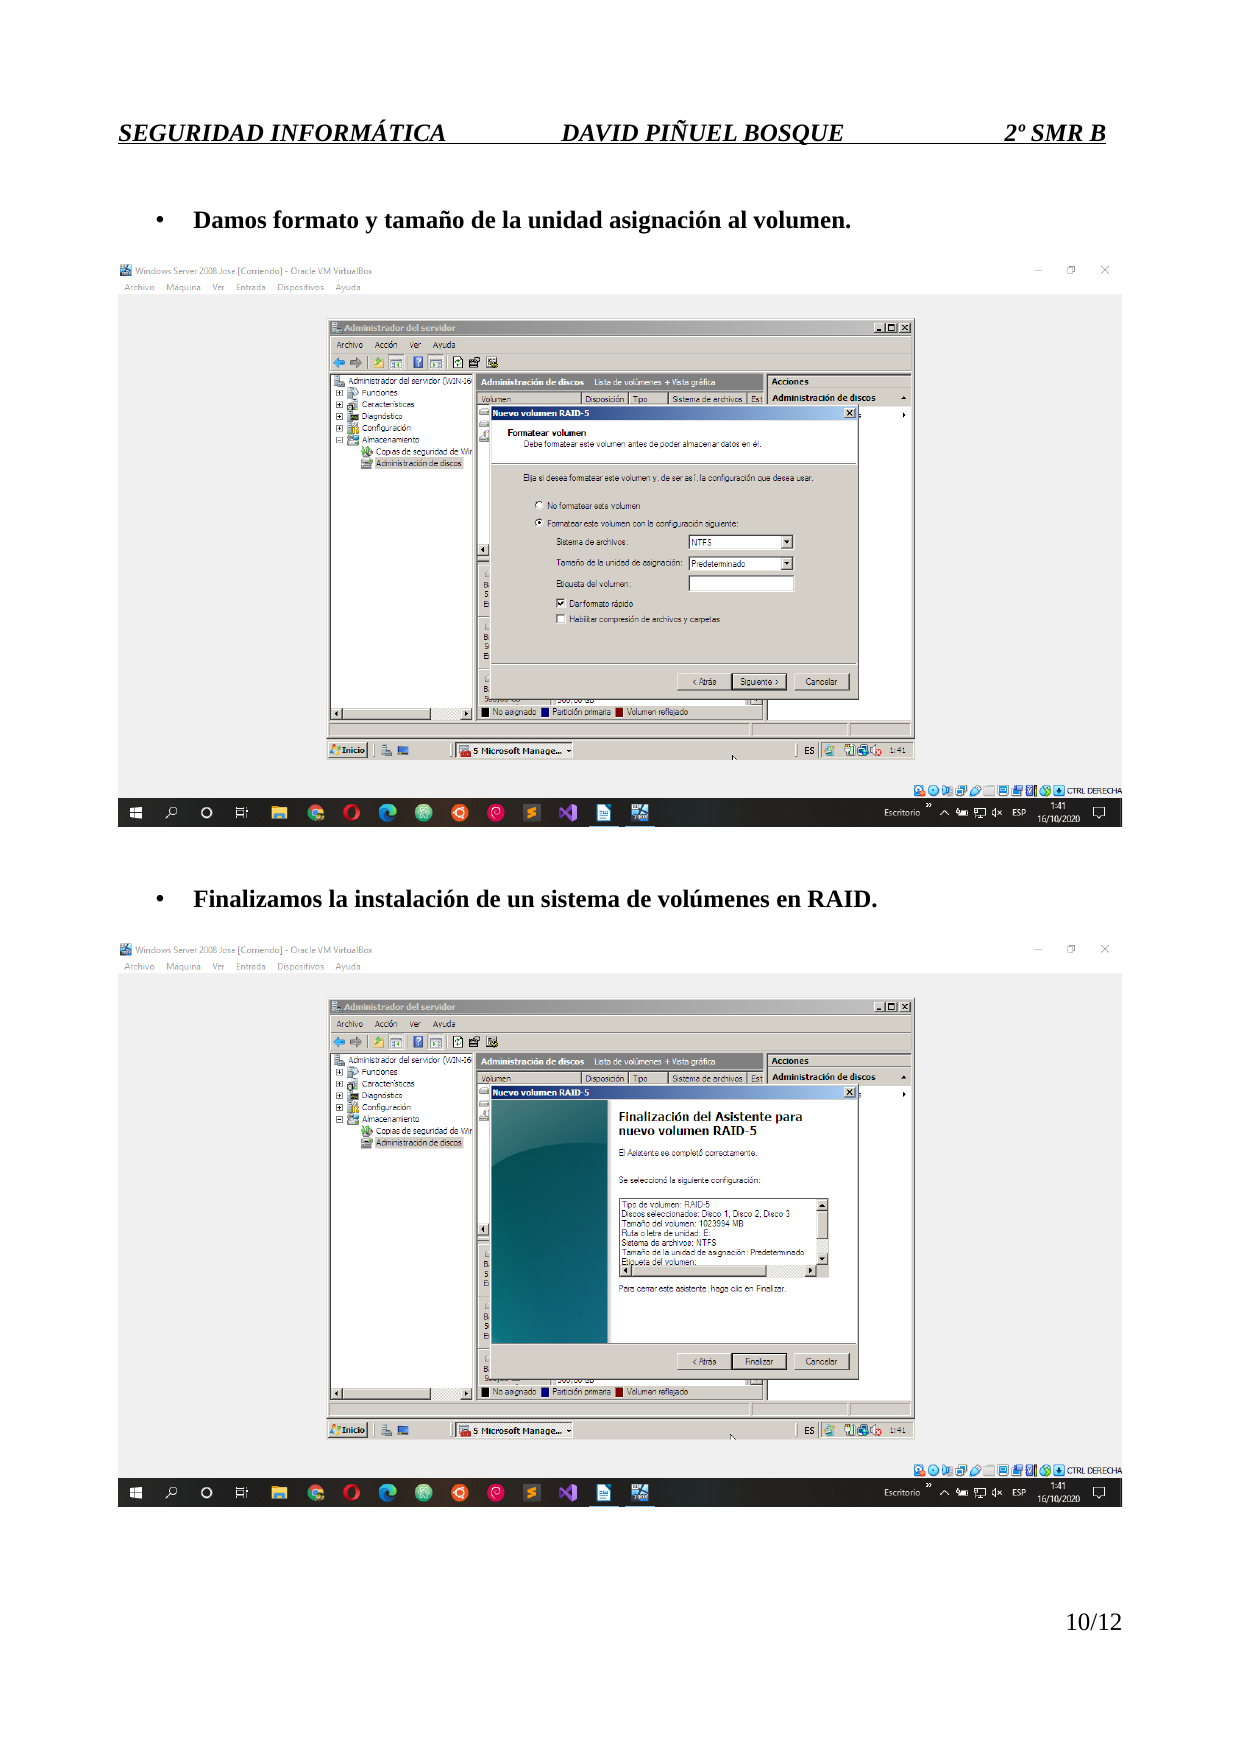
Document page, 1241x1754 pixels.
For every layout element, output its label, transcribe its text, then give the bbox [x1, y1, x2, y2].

list Damos formato y tamaño de la unidad asignación al volumen. [156, 205, 1122, 234]
picture [118, 942, 1123, 1507]
list Finalizamos la instalación de un sistema de volúmenes en RAID. [156, 884, 1122, 913]
picture [118, 262, 1123, 827]
